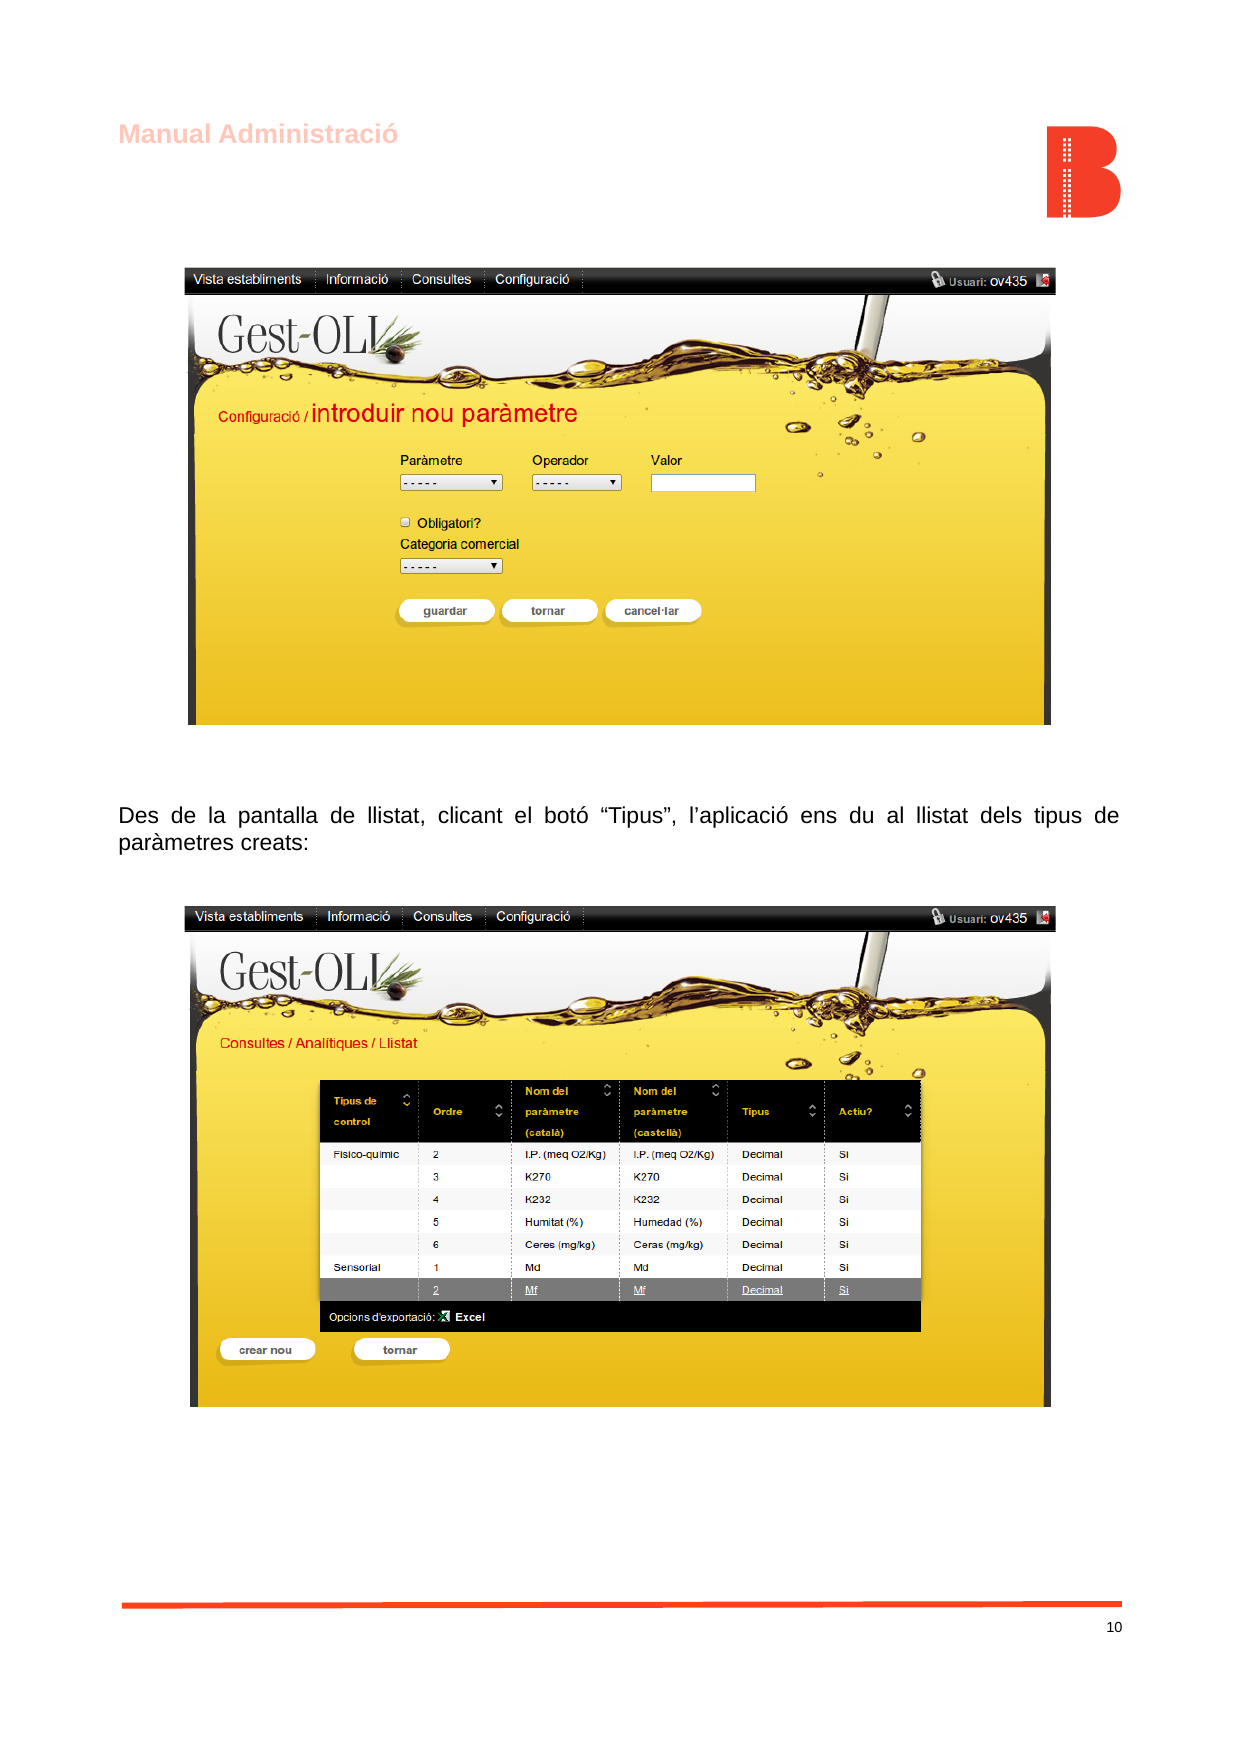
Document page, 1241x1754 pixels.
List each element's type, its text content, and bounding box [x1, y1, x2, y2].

text Des de la pantalla de llistat, clicant el botó “Tipus”, l’aplicació ens du al llistat dels tipus de paràmetres creats: [118, 802, 1122, 855]
picture [184, 906, 1056, 1407]
picture [184, 267, 1056, 725]
picture [1036, 124, 1130, 221]
